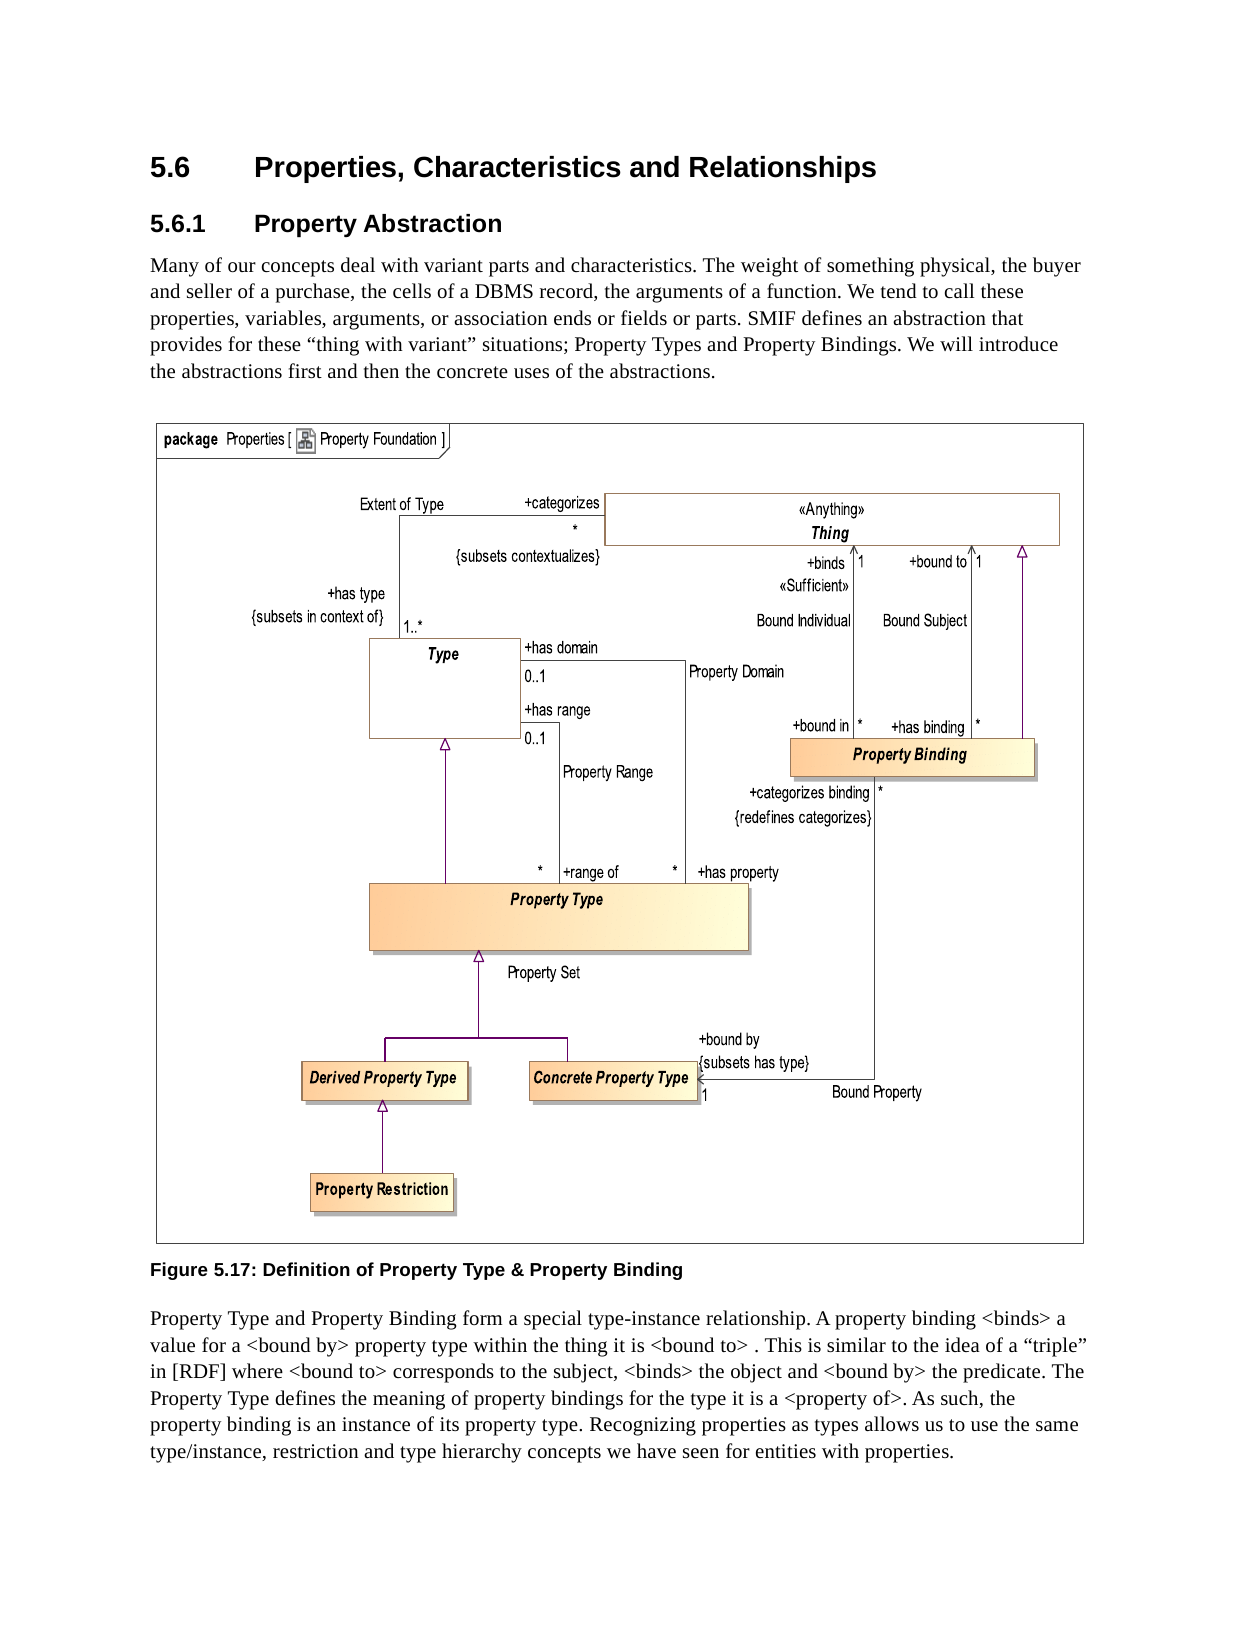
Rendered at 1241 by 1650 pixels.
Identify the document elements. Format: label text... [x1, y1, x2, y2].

text Property Type and Property Binding form a special type-instance relationship. A property binding <binds> a value for a <bound by> property type within the thing it is <bound to> . This is similar to the idea of a “triple” in [RDF] where <bound to> corresponds to the subject, <binds> the object and <bound by> the predicate. The Property Type defines the meaning of property bindings for the type it is a <property of>. As such, the property binding is an instance of its property type. Recognizing properties as types allows us to use the same type/instance, restriction and type hierarchy concepts we have seen for entities with properties. [150, 1280, 1090, 1463]
subtitle Properties, Characteristics and Relationships [150, 150, 1090, 183]
text Many of our concepts deal with variant parts and characteristics. The weight of something physical, the buyer and seller of a purchase, the cells of a DBMS record, the arguments of a function. We tend to call these properties, variables, arguments, or association ends or fields or parts. SMIF defines an abstraction that provides for these “thing with variant” situations; Property Types and Property Bindings. We will introduce the abstractions first and then the concrete uses of the abstractions. [150, 253, 1090, 382]
text Figure 5.17: Definition of Property Type & Property Binding [150, 1252, 1090, 1280]
text [150, 397, 1090, 414]
subtitle Property Abstraction [150, 209, 1090, 238]
